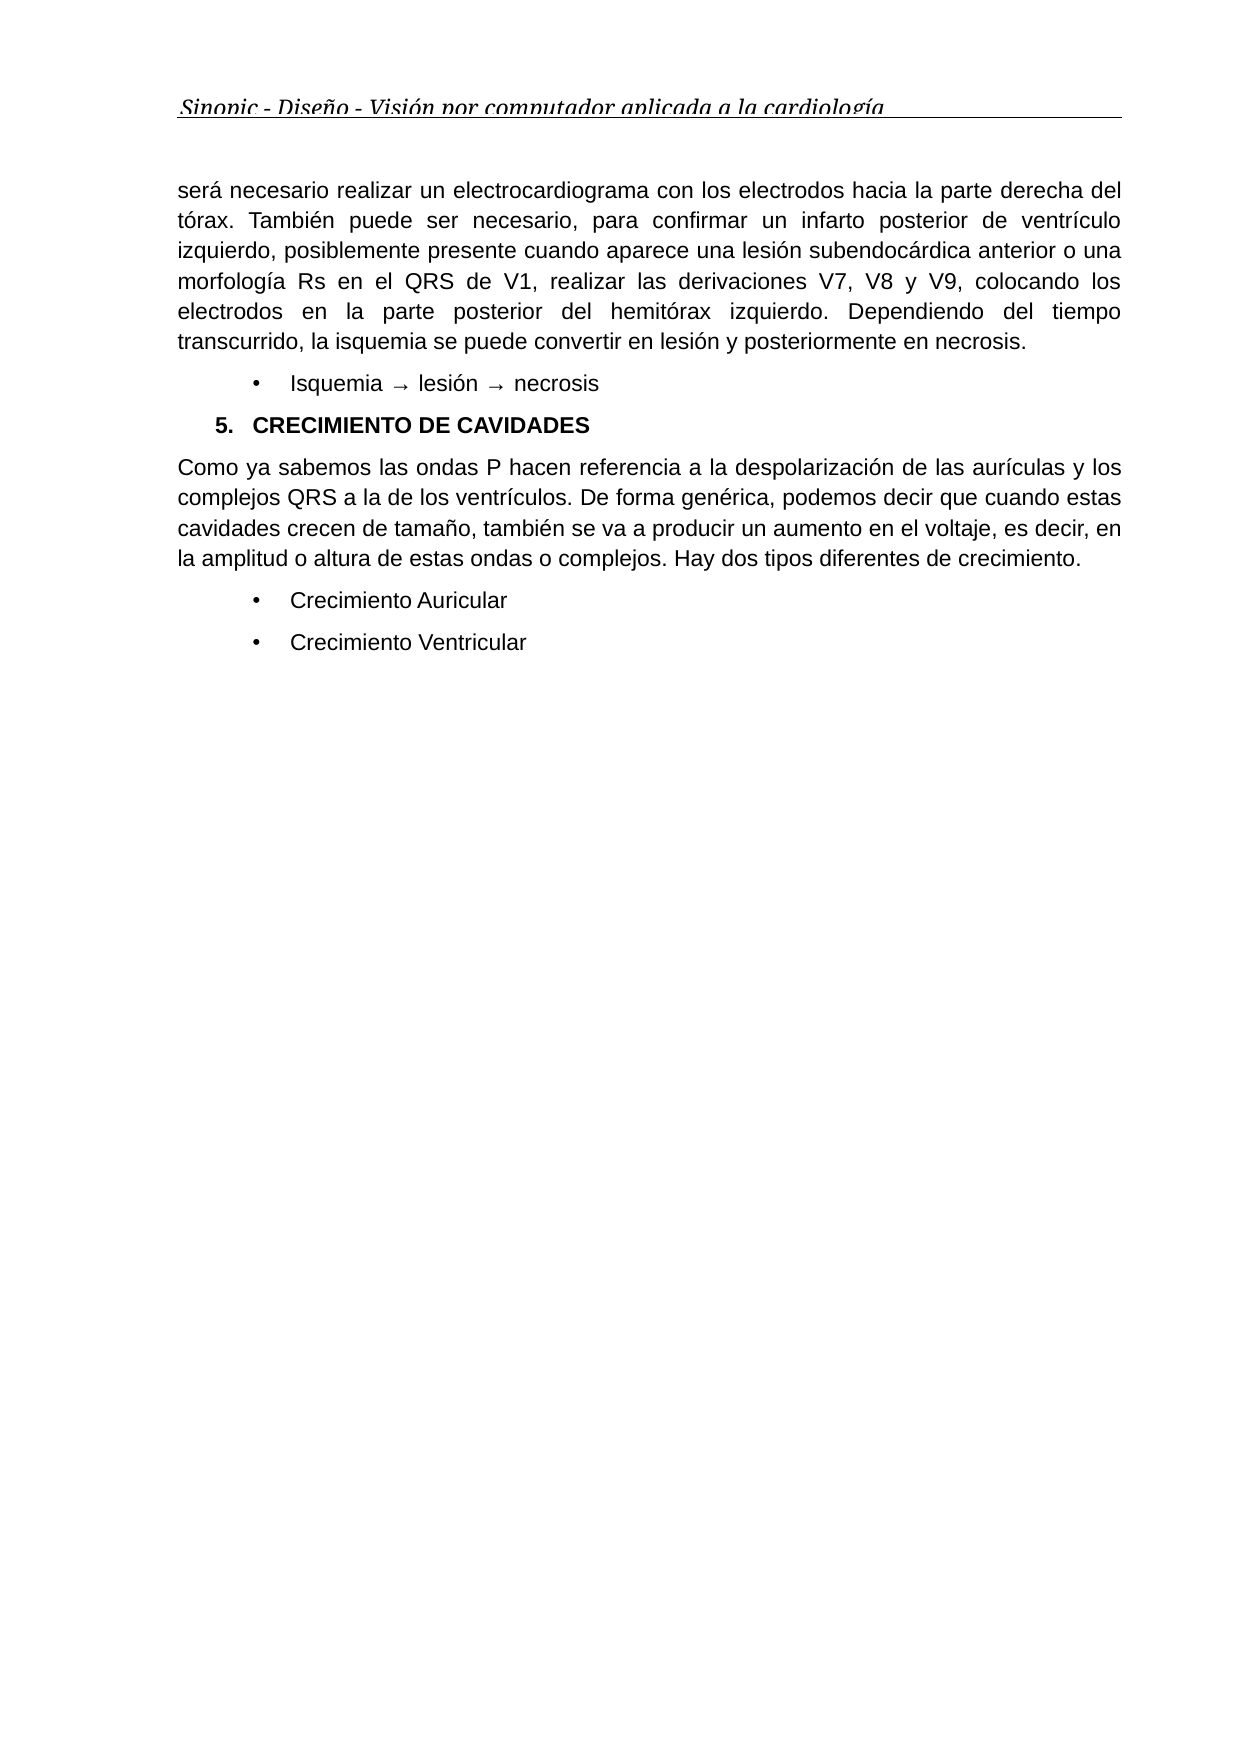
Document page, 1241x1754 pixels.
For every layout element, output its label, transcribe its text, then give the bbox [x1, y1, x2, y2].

text será necesario realizar un electrocardiograma con los electrodos hacia la parte derecha del tórax. También puede ser necesario, para confirmar un infarto posterior de ventrículo izquierdo, posiblemente presente cuando aparece una lesión subendocárdica anterior o una morfología Rs en el QRS de V1, realizar las derivaciones V7, V8 y V9, colocando los electrodos en la parte posterior del hemitórax izquierdo. Dependiendo del tiempo transcurrido, la isquemia se puede convertir en lesión y posteriormente en necrosis. [177, 177, 1122, 354]
list Crecimiento Auricular [252, 587, 1122, 613]
text Como ya sabemos las ondas P hacen referencia a la despolarización de las aurículas y los complejos QRS a la de los ventrículos. De forma genérica, podemos decir que cuando estas cavidades crecen de tamaño, también se va a producir un aumento en el voltaje, es decir, en la amplitud o altura de estas ondas o complejos. Hay dos tipos diferentes de crecimiento. [177, 454, 1122, 571]
list Crecimiento Ventricular [252, 629, 1122, 655]
list CRECIMIENTO DE CAVIDADES [215, 412, 1122, 438]
list Isquemia → lesión → necrosis [252, 370, 1122, 396]
